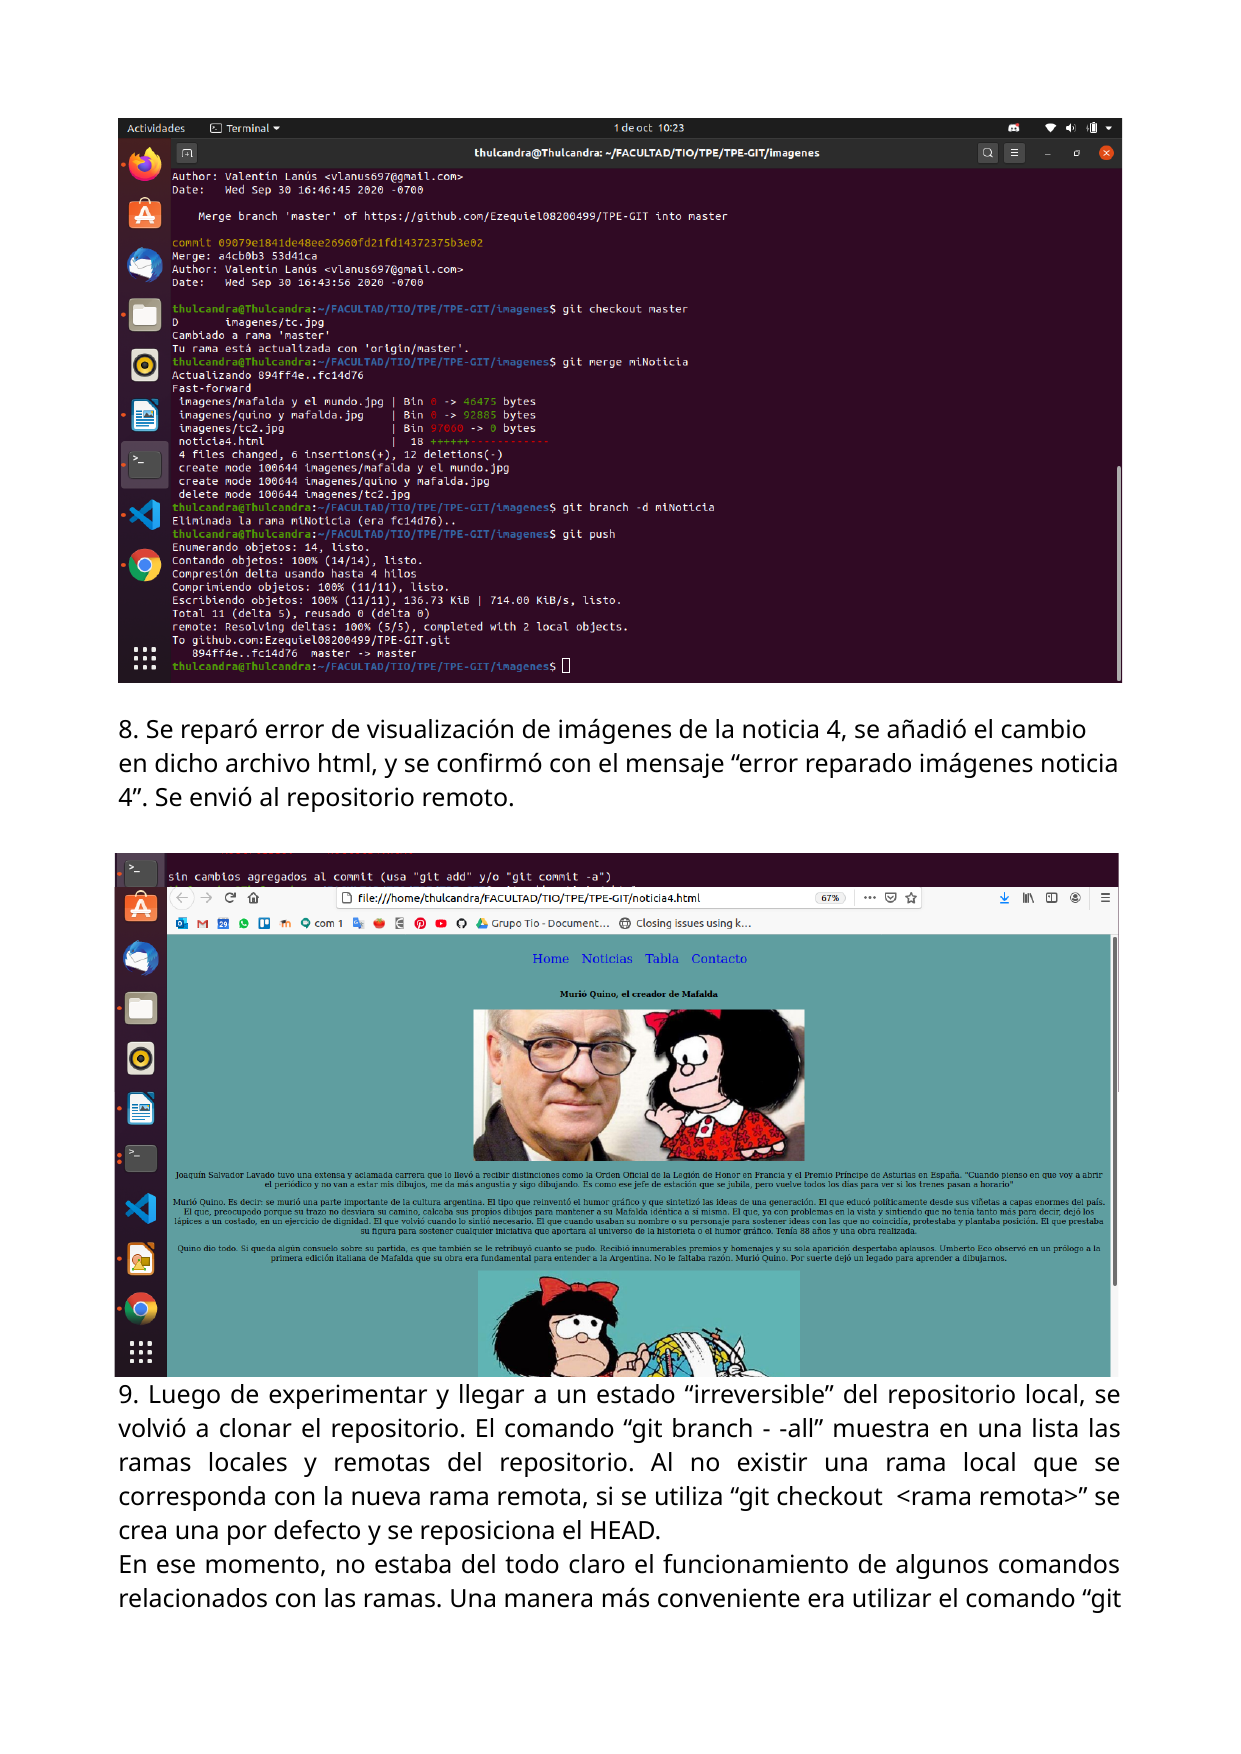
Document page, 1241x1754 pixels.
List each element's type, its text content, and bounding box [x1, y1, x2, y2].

text En ese momento, no estaba del todo claro el funcionamiento de algunos comandos relacionados con las ramas. Una manera más conveniente era utilizar el comando “git [118, 1547, 1122, 1615]
text 9. Luego de experimentar y llegar a un estado “irreversible” del repositorio local, se volvió a clonar el repositorio. El comando “git branch - -all” muestra en una lista las ramas locales y remotas del repositorio. Al no existir una rama local que se corresponda con la nueva rama remota, si se utiliza “git checkout <rama remota>” se crea una por defecto y se reposiciona el HEAD. [118, 939, 1122, 1547]
text 8. Se reparó error de visualización de imágenes de la noticia 4, se añadió el cambio en dicho archivo html, y se confirmó con el mensaje “error reparado imágenes noticia 4”. Se envió al repositorio remoto. [118, 711, 1122, 813]
